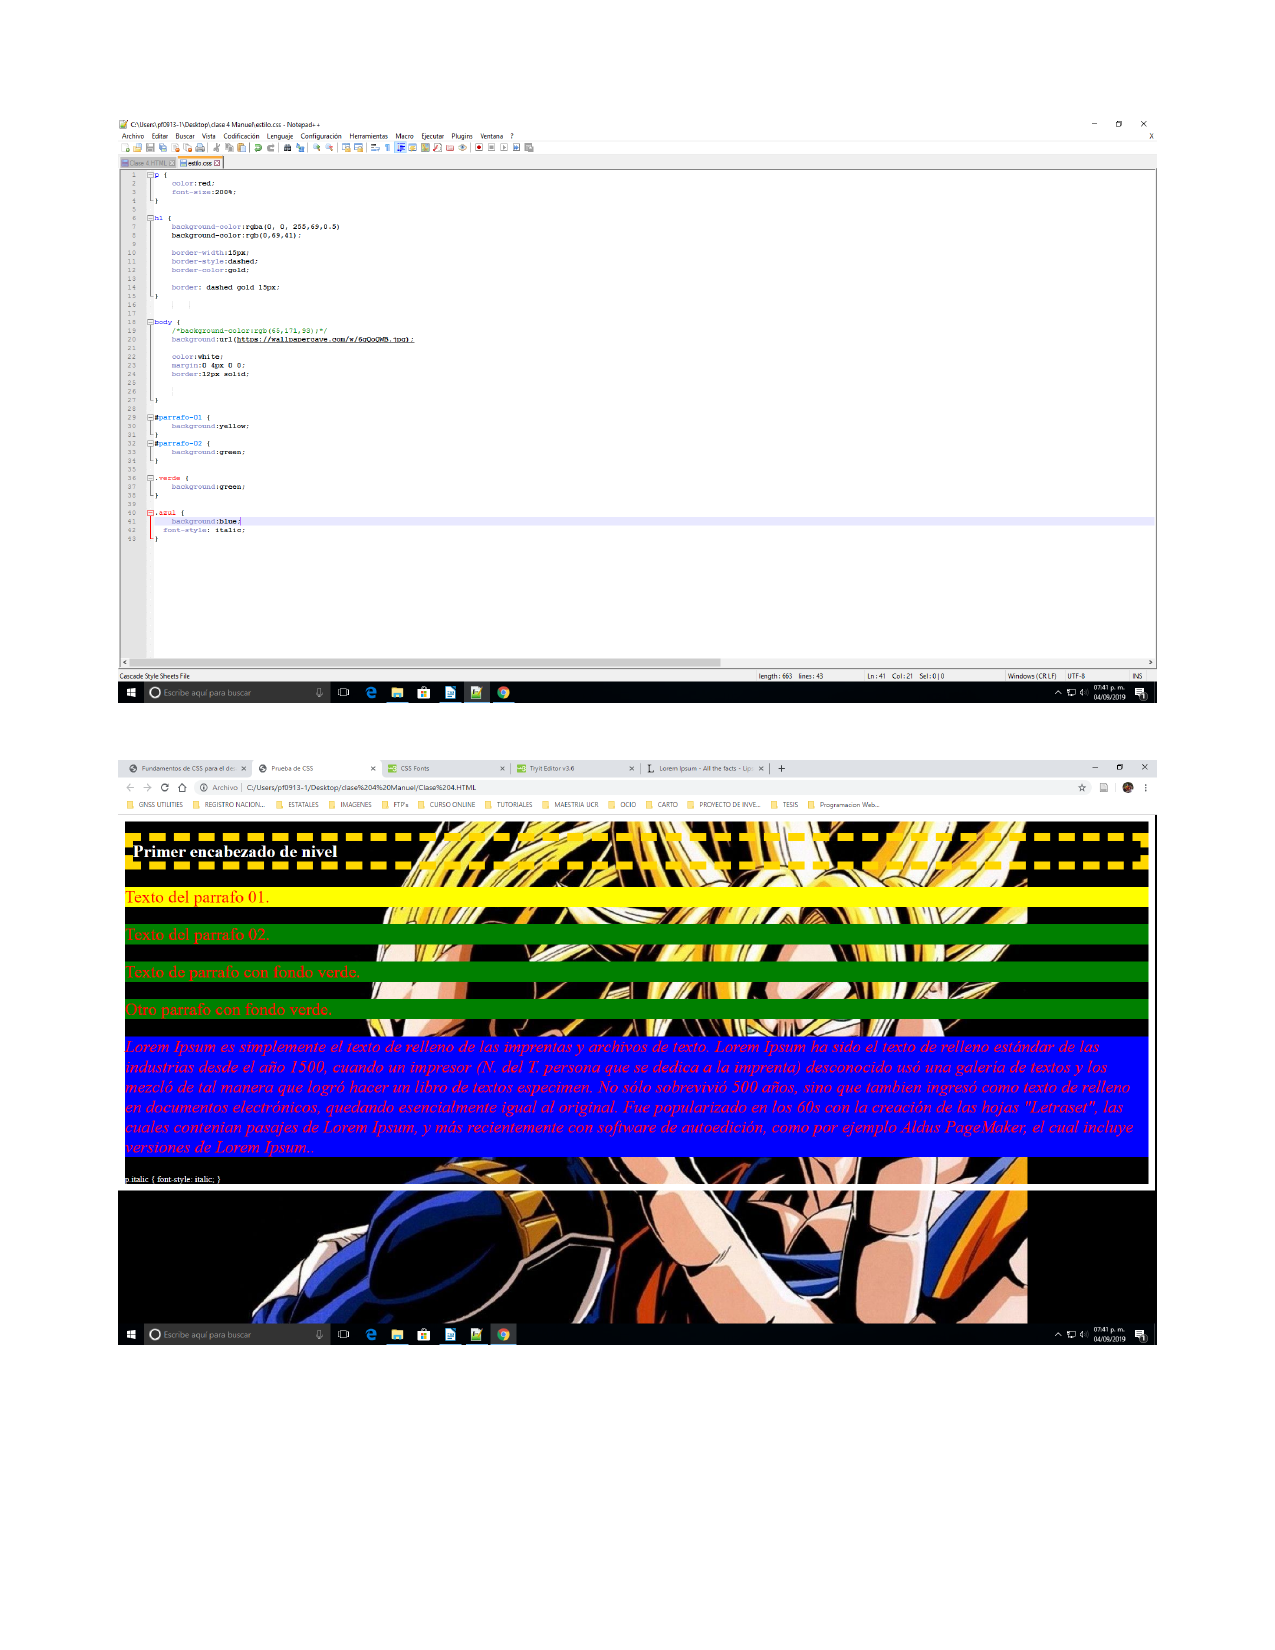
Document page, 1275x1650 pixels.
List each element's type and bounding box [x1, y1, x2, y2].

picture [118, 760, 1157, 1345]
picture [118, 118, 1157, 703]
